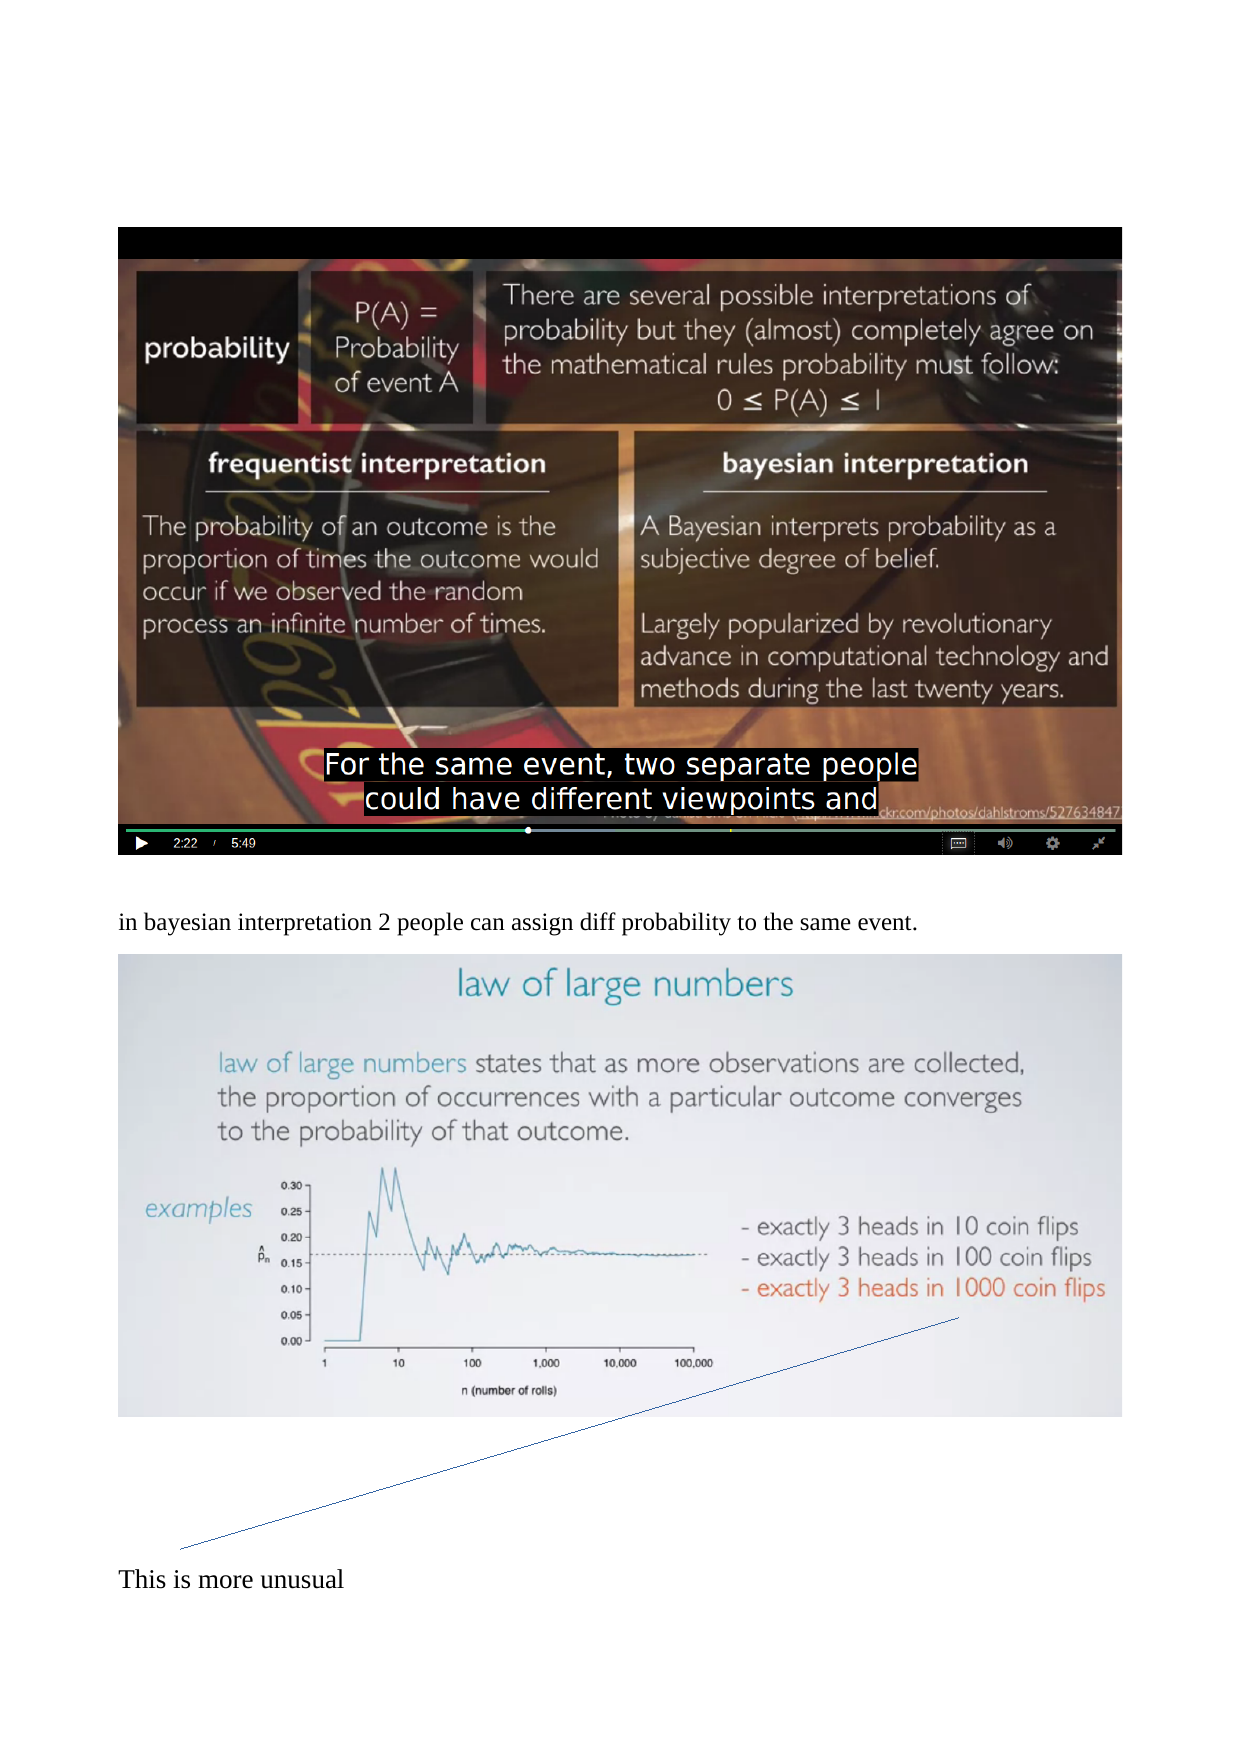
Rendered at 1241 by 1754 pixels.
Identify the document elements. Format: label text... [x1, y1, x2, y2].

text in bayesian interpretation 2 people can assign diff probability to the same event. [118, 907, 1122, 936]
text This is more unusual [118, 1563, 1122, 1595]
picture [118, 227, 1123, 855]
picture [118, 954, 1123, 1417]
